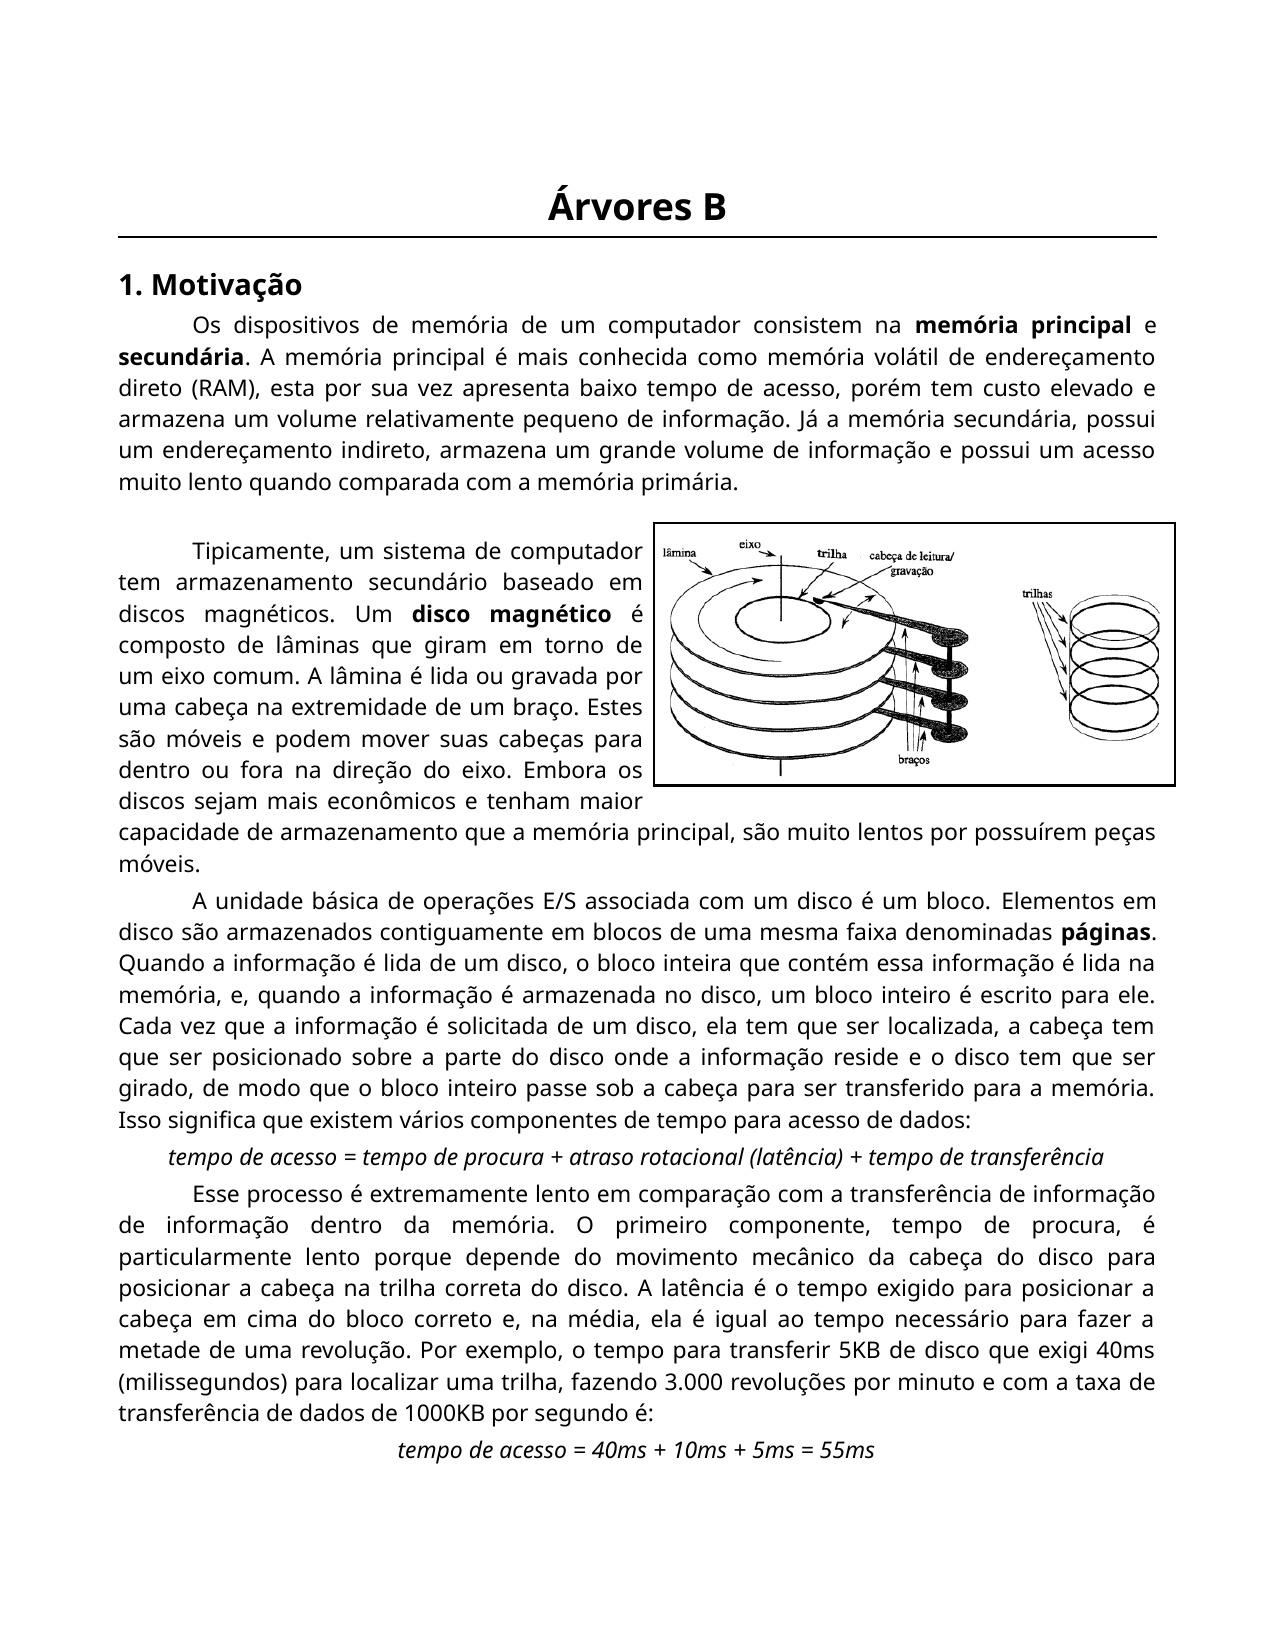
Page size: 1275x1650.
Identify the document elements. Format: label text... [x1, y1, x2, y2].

text Árvores B [118, 176, 1157, 236]
text tempo de acesso = tempo de procura + atraso rotacional (latência) + tempo de transferência [118, 1141, 1157, 1172]
text 1. Motivação [118, 264, 1157, 303]
text A unidade básica de operações E/S associada com um disco é um bloco. Elementos em disco são armazenados contiguamente em blocos de uma mesma faixa denominadas páginas. Quando a informação é lida de um disco, o bloco inteira que contém essa informação é lida na memória, e, quando a informação é armazenada no disco, um bloco inteiro é escrito para ele. Cada vez que a informação é solicitada de um disco, ela tem que ser localizada, a cabeça tem que ser posicionado sobre a parte do disco onde a informação reside e o disco tem que ser girado, de modo que o bloco inteiro passe sob a cabeça para ser transferido para a memória. Isso significa que existem vários componentes de tempo para acesso de dados: [118, 885, 1157, 1135]
text tempo de acesso = 40ms + 10ms + 5ms = 55ms [118, 1434, 1157, 1465]
text Os dispositivos de memória de um computador consistem na memória principal e secundária. A memória principal é mais conhecida como memória volátil de endereçamento direto (RAM), esta por sua vez apresenta baixo tempo de acesso, porém tem custo elevado e armazena um volume relativamente pequeno de informação. Já a memória secundária, possui um endereçamento indireto, armazena um grande volume de informação e possui um acesso muito lento quando comparada com a memória primária. [118, 309, 1157, 497]
text Esse processo é extremamente lento em comparação com a transferência de informação de informação dentro da memória. O primeiro componente, tempo de procura, é particularmente lento porque depende do movimento mecânico da cabeça do disco para posicionar a cabeça na trilha correta do disco. A latência é o tempo exigido para posicionar a cabeça em cima do bloco correto e, na média, ela é igual ao tempo necessário para fazer a metade de uma revolução. Por exemplo, o tempo para transferir 5KB de disco que exigi 40ms (milissegundos) para localizar uma trilha, fazendo 3.000 revoluções por minuto e com a taxa de transferência de dados de 1000KB por segundo é: [118, 1178, 1157, 1428]
text Tipicamente, um sistema de computador tem armazenamento secundário baseado em discos magnéticos. Um disco magnético é composto de lâminas que giram em torno de um eixo comum. A lâmina é lida ou gravada por uma cabeça na extremidade de um braço. Estes são móveis e podem mover suas cabeças para dentro ou fora na direção do eixo. Embora os discos sejam mais econômicos e tenham maior capacidade de armazenamento que a memória principal, são muito lentos por possuírem peças móveis. [118, 535, 1157, 879]
picture [676, 524, 1174, 784]
